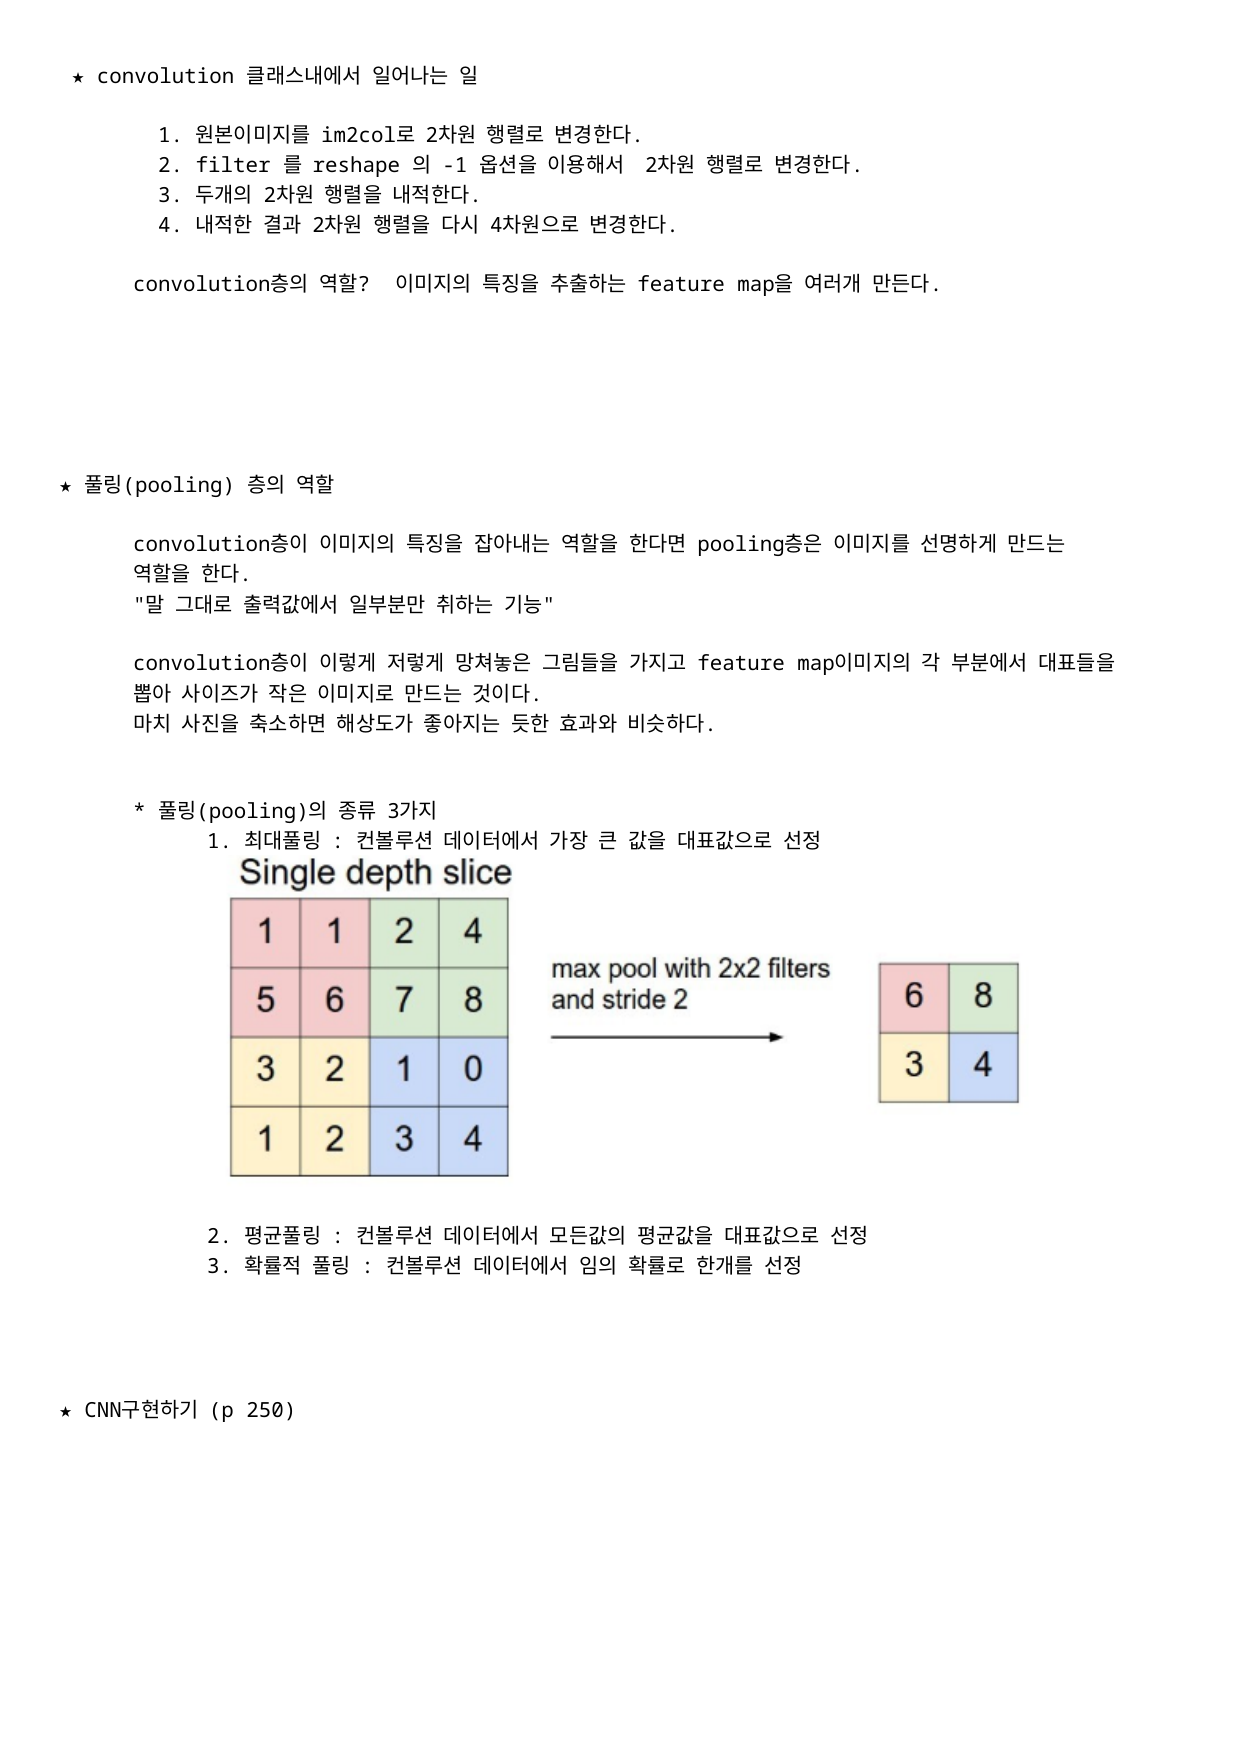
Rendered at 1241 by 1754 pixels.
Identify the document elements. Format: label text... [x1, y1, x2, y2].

text 마치 사진을 축소하면 해상도가 좋아지는 듯한 효과와 비슷하다. [59, 707, 1181, 737]
text "말 그대로 출력값에서 일부분만 취하는 기능" [59, 588, 1181, 618]
text 2. filter 를 reshape 의 -1 옵션을 이용해서 2차원 행렬로 변경한다. [59, 148, 1181, 178]
text 1. 원본이미지를 im2col로 2차원 행렬로 변경한다. [59, 118, 1181, 148]
text * 풀링(pooling)의 종류 3가지 [59, 794, 1181, 825]
text 4. 내적한 결과 2차원 행렬을 다시 4차원으로 변경한다. [59, 209, 1181, 239]
text convolution층의 역할? 이미지의 특징을 추출하는 feature map을 여러개 만든다. [59, 267, 1181, 298]
text 3. 확률적 풀링 : 컨볼루션 데이터에서 임의 확률로 한개를 선정 [59, 1250, 1181, 1280]
text 2. 평균풀링 : 컨볼루션 데이터에서 모든값의 평균값을 대표값으로 선정 [59, 1219, 1181, 1250]
text ★ CNN구현하기 (p 250) [59, 1394, 1181, 1424]
text 뽑아 사이즈가 작은 이미지로 만드는 것이다. [59, 677, 1181, 707]
text 1. 최대풀링 : 컨볼루션 데이터에서 가장 큰 값을 대표값으로 선정 [59, 825, 1181, 855]
text convolution층이 이렇게 저렇게 망쳐놓은 그림들을 가지고 feature map이미지의 각 부분에서 대표들을 [59, 647, 1181, 677]
picture [210, 855, 1030, 1191]
text ★ 풀링(pooling) 층의 역할 [59, 468, 1181, 499]
text convolution층이 이미지의 특징을 잡아내는 역할을 한다면 pooling층은 이미지를 선명하게 만드는 [59, 527, 1181, 557]
text ★ convolution 클래스내에서 일어나는 일 [59, 59, 1181, 89]
text 역할을 한다. [59, 557, 1181, 588]
text 3. 두개의 2차원 행렬을 내적한다. [59, 178, 1181, 209]
